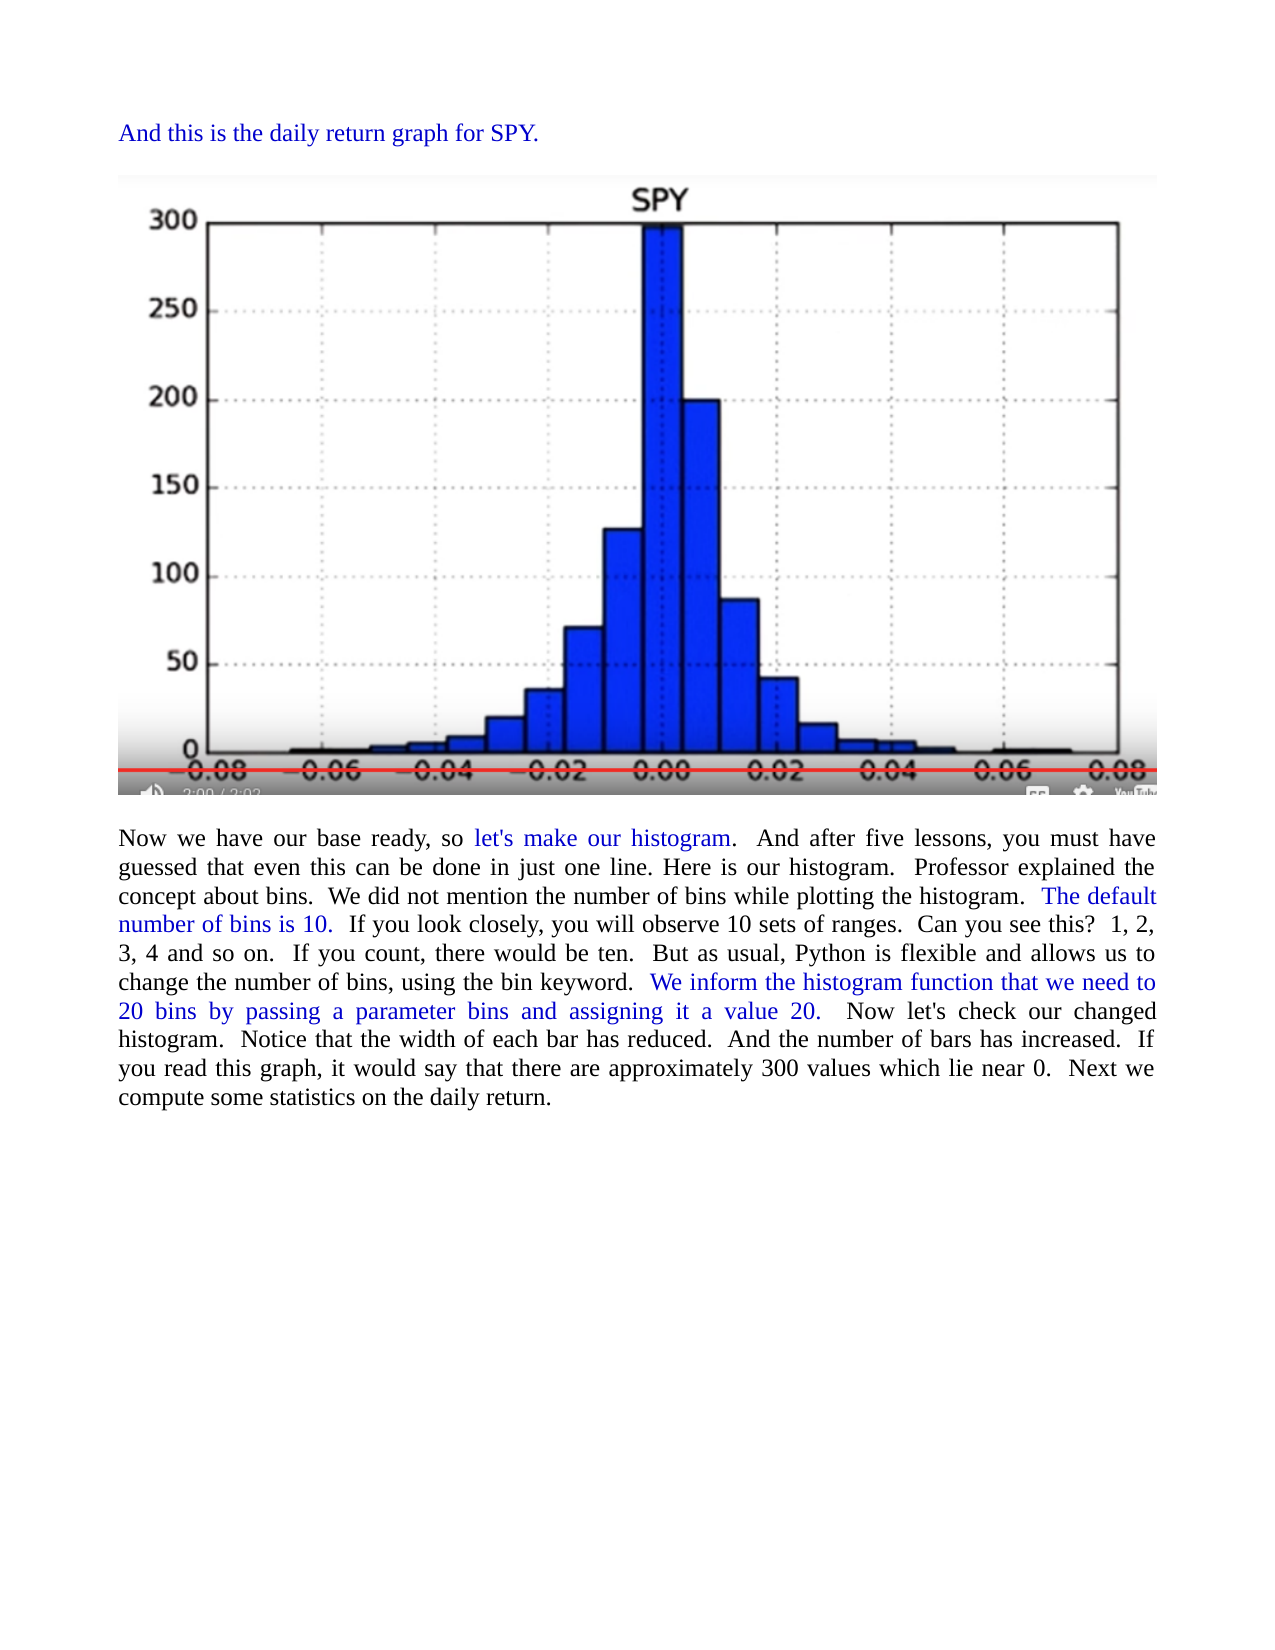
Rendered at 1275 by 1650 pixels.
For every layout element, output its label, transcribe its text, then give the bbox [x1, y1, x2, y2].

picture [118, 175, 1157, 795]
text Now we have our base ready, so let's make our histogram. And after five lessons, you must have guessed that even this can be done in just one line. Here is our histogram. Professor explained the concept about bins. We did not mention the number of bins while plotting the histogram. The default number of bins is 10. If you look closely, you will observe 10 sets of ranges. Can you see this? 1, 2, 3, 4 and so on. If you count, there would be ten. But as usual, Python is flexible and allows us to change the number of bins, using the bin keyword. We inform the histogram function that we need to 20 bins by passing a parameter bins and assigning it a value 20. Now let's check our changed histogram. Notice that the width of each bar has reduced. And the number of bars has increased. If you read this graph, it would say that there are approximately 300 values which lie near 0. Next we compute some statistics on the daily return. [118, 823, 1157, 1111]
text And this is the daily return graph for SPY. [118, 118, 1157, 147]
